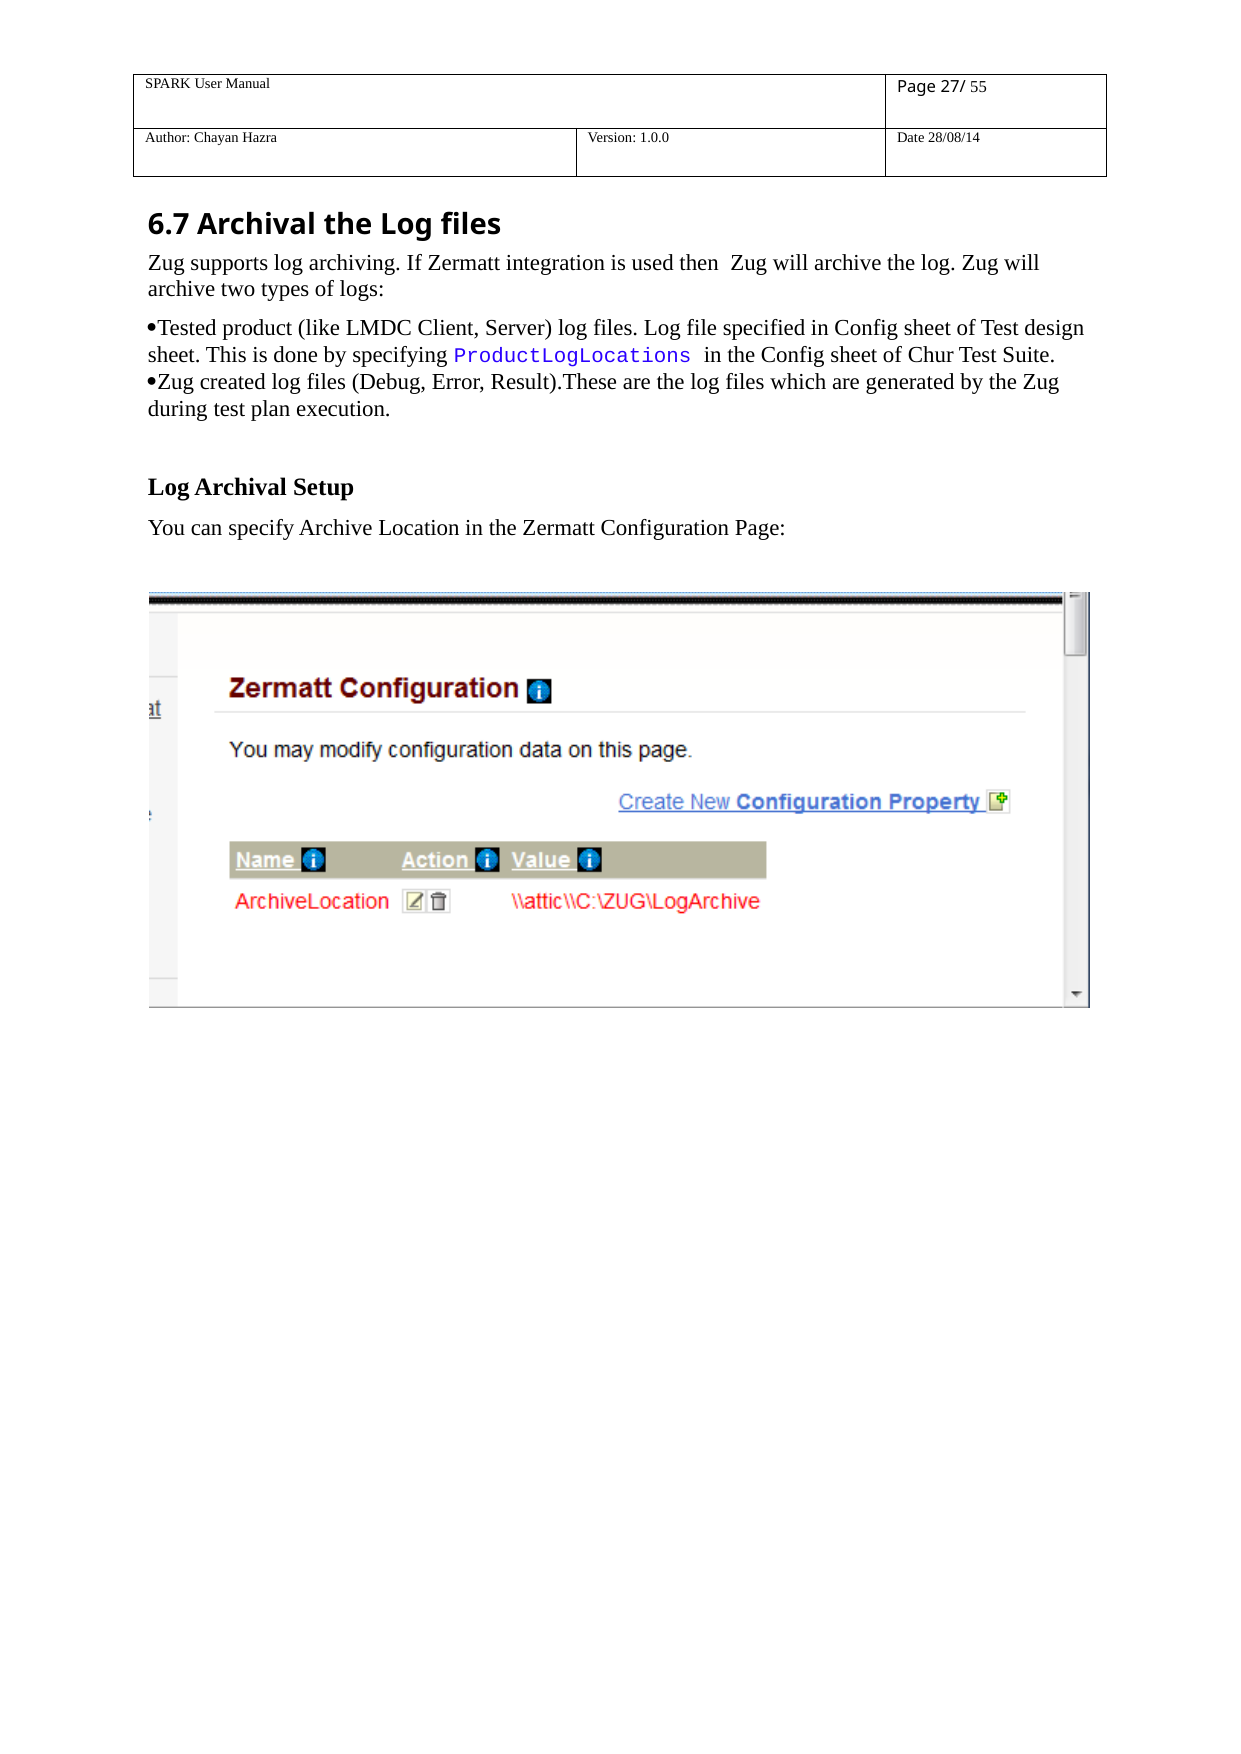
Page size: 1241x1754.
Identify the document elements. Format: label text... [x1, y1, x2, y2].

list Zug created log files (Debug, Error, Result).These are the log files which are generated by the Zug during test plan execution. [148, 368, 1092, 421]
subtitle 6.7 Archival the Log files [148, 203, 1092, 243]
text You can specify Archive Location in the Zermatt Configuration Page: [148, 513, 1092, 540]
list Tested product (like LMDC Client, Server) log files. Log file specified in Config sheet of Test design sheet. This is done by specifying ProductLogLocations in the Config sheet of Chur Test Suite. [148, 314, 1092, 368]
text Zug supports log archiving. If Zermatt integration is used then Zug will archive the log. Zug will archive two types of logs: [148, 249, 1092, 302]
text Log Archival Setup [148, 472, 1092, 501]
